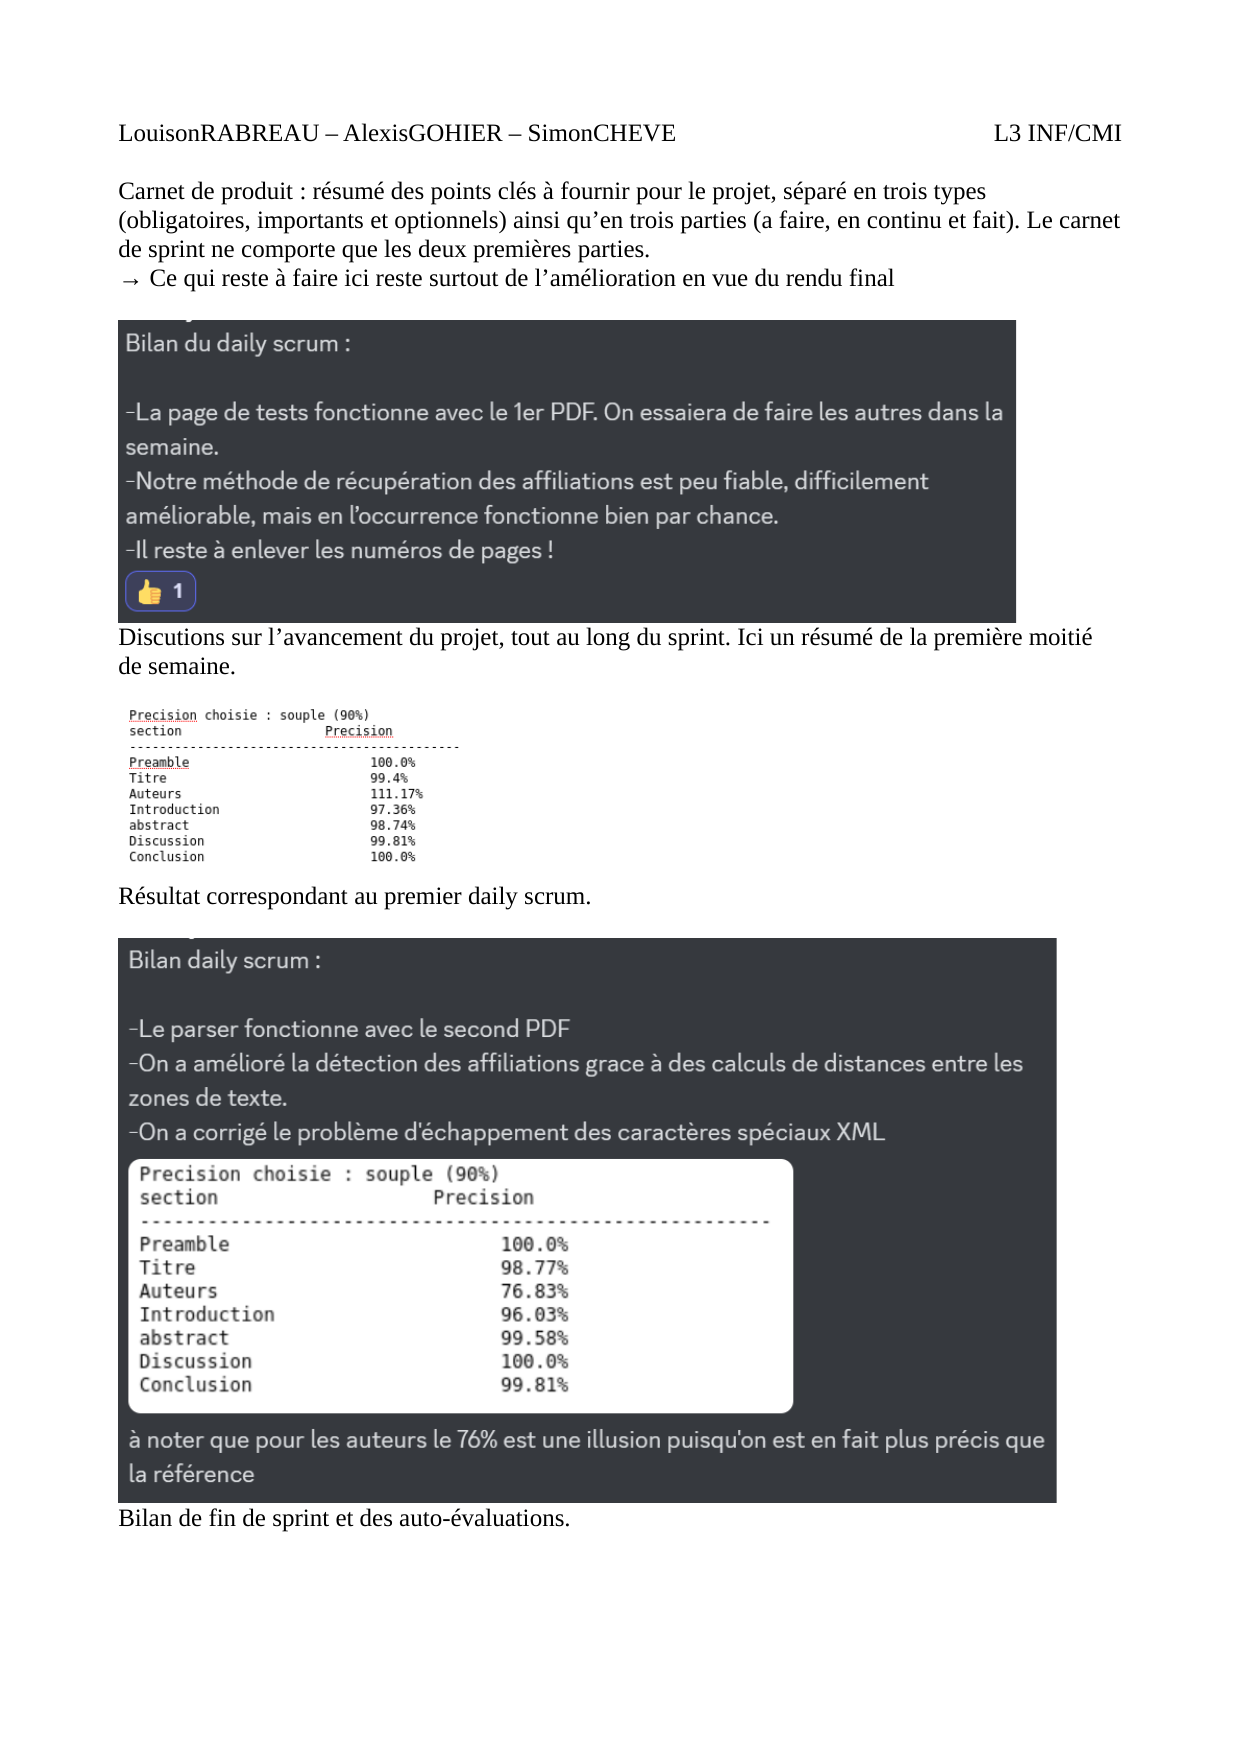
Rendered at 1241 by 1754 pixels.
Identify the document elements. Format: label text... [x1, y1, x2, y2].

text Bilan de fin de sprint et des auto-évaluations. [118, 1503, 1122, 1532]
text Résultat correspondant au premier daily scrum. [118, 881, 1122, 910]
picture [125, 704, 459, 878]
text Carnet de produit : résumé des points clés à fournir pour le projet, séparé en trois types (obligatoires, importants et optionnels) ainsi qu’en trois parties (a faire, en continu et fait). Le carnet de sprint ne comporte que les deux premières parties. [118, 176, 1122, 263]
text Discutions sur l’avancement du projet, tout au long du sprint. Ici un résumé de la première moitié de semaine. [118, 622, 1122, 680]
picture [118, 320, 1017, 623]
picture [118, 938, 1057, 1503]
text → Ce qui reste à faire ici reste surtout de l’amélioration en vue du rendu final [118, 263, 1122, 291]
